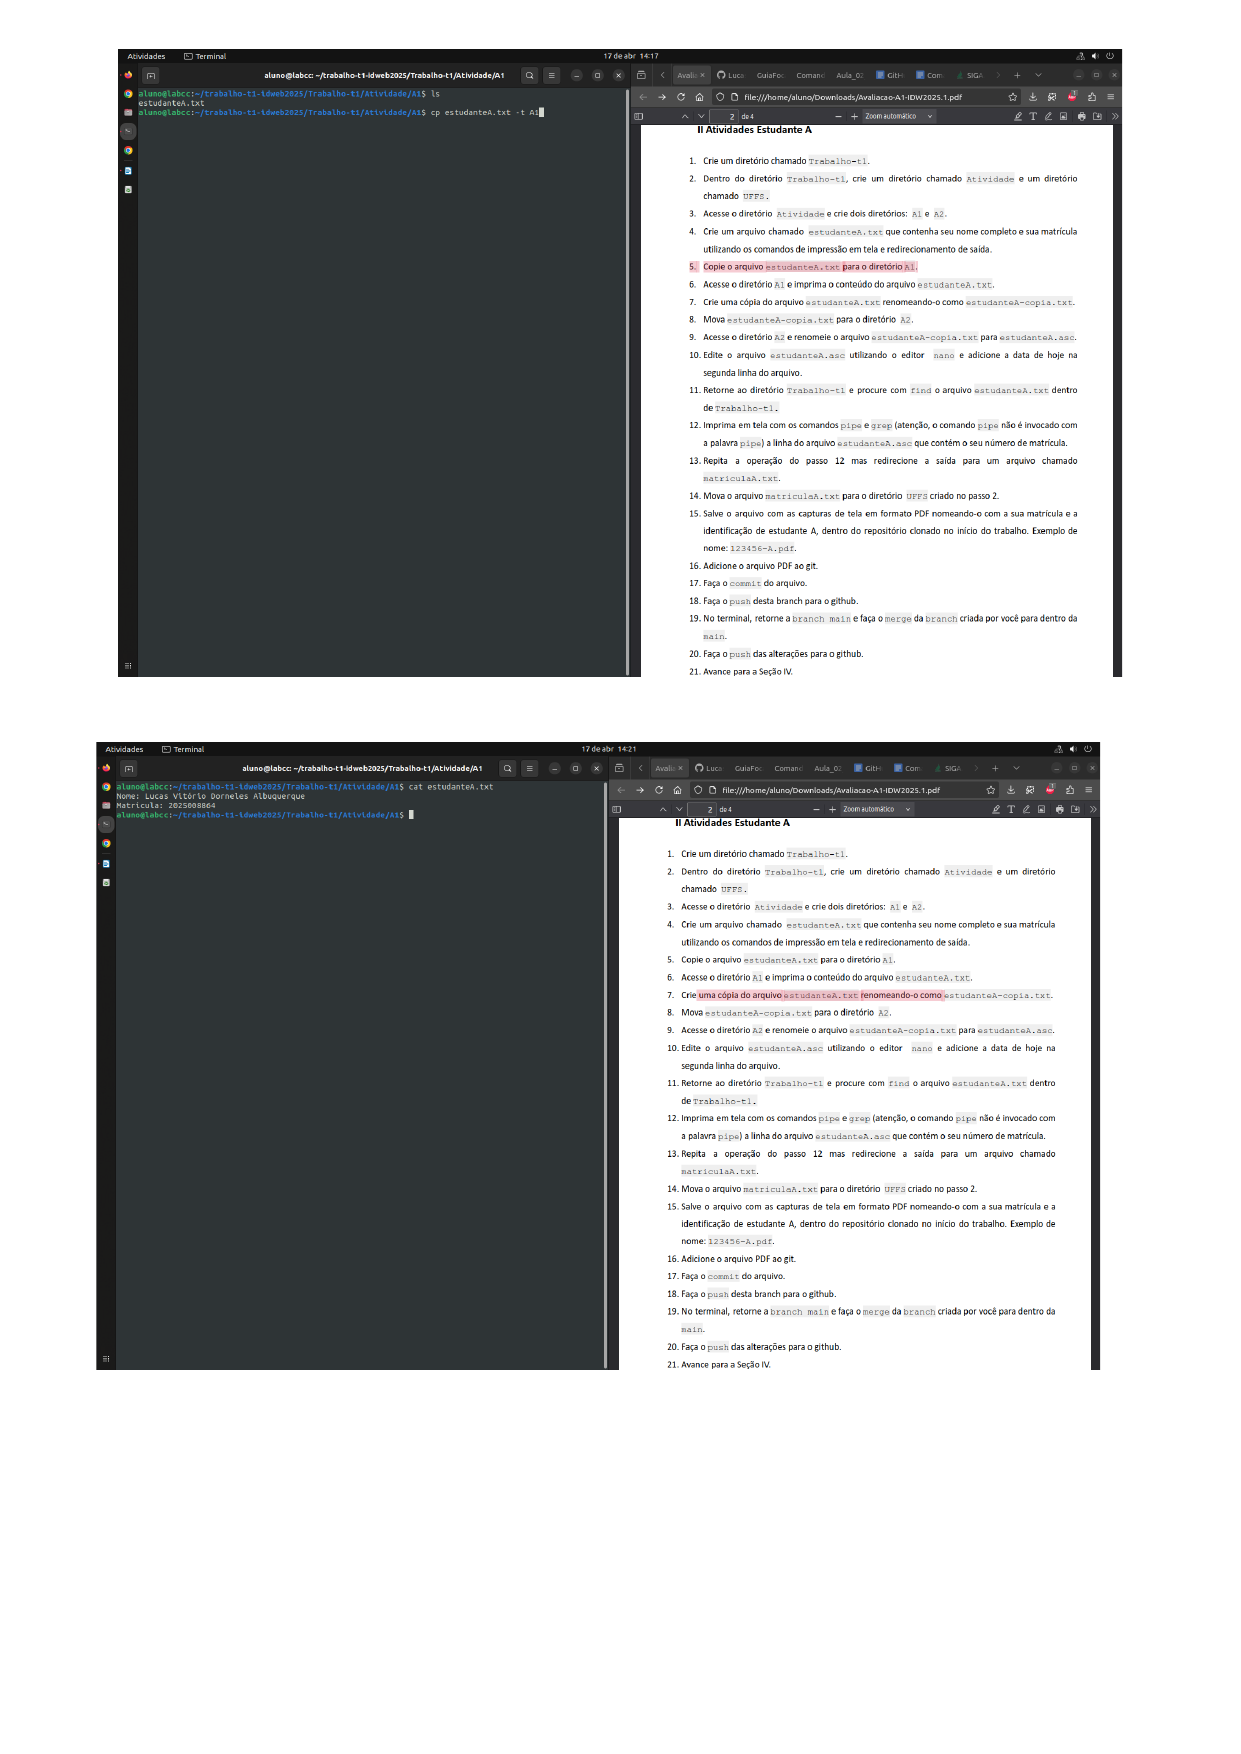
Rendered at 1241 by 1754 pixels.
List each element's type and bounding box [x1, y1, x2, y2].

picture [118, 49, 1123, 677]
picture [96, 742, 1101, 1370]
